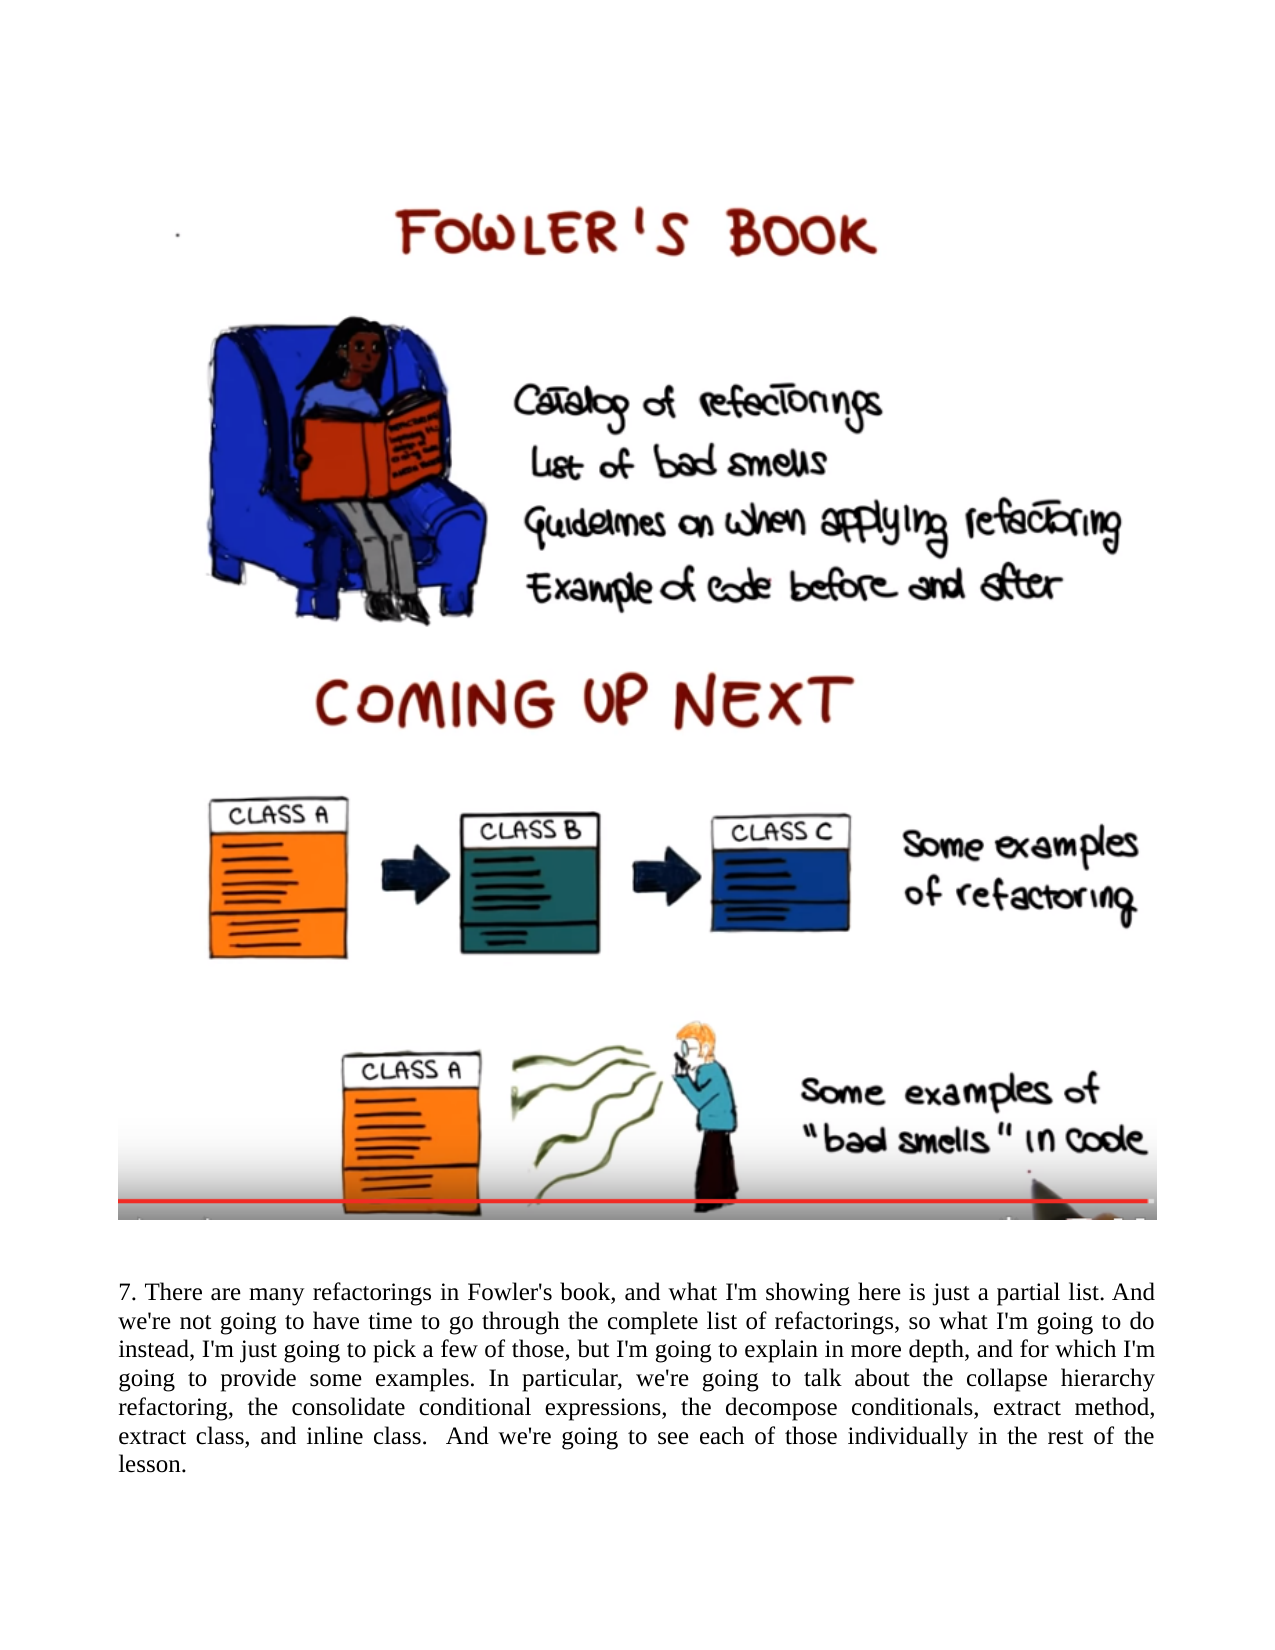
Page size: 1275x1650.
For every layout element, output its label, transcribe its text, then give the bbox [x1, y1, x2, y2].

picture [118, 655, 1157, 1220]
picture [118, 204, 1157, 627]
text 7. There are many refactorings in Fowler's book, and what I'm showing here is just a partial list. And we're not going to have time to go through the complete list of refactorings, so what I'm going to do instead, I'm just going to pick a few of those, but I'm going to explain in more depth, and for which I'm going to provide some examples. In particular, we're going to talk about the collapse hierarchy refactoring, the consolidate conditional expressions, the decompose conditionals, extract method, extract class, and inline class. And we're going to see each of those individually in the rest of the lesson. [118, 1277, 1157, 1478]
